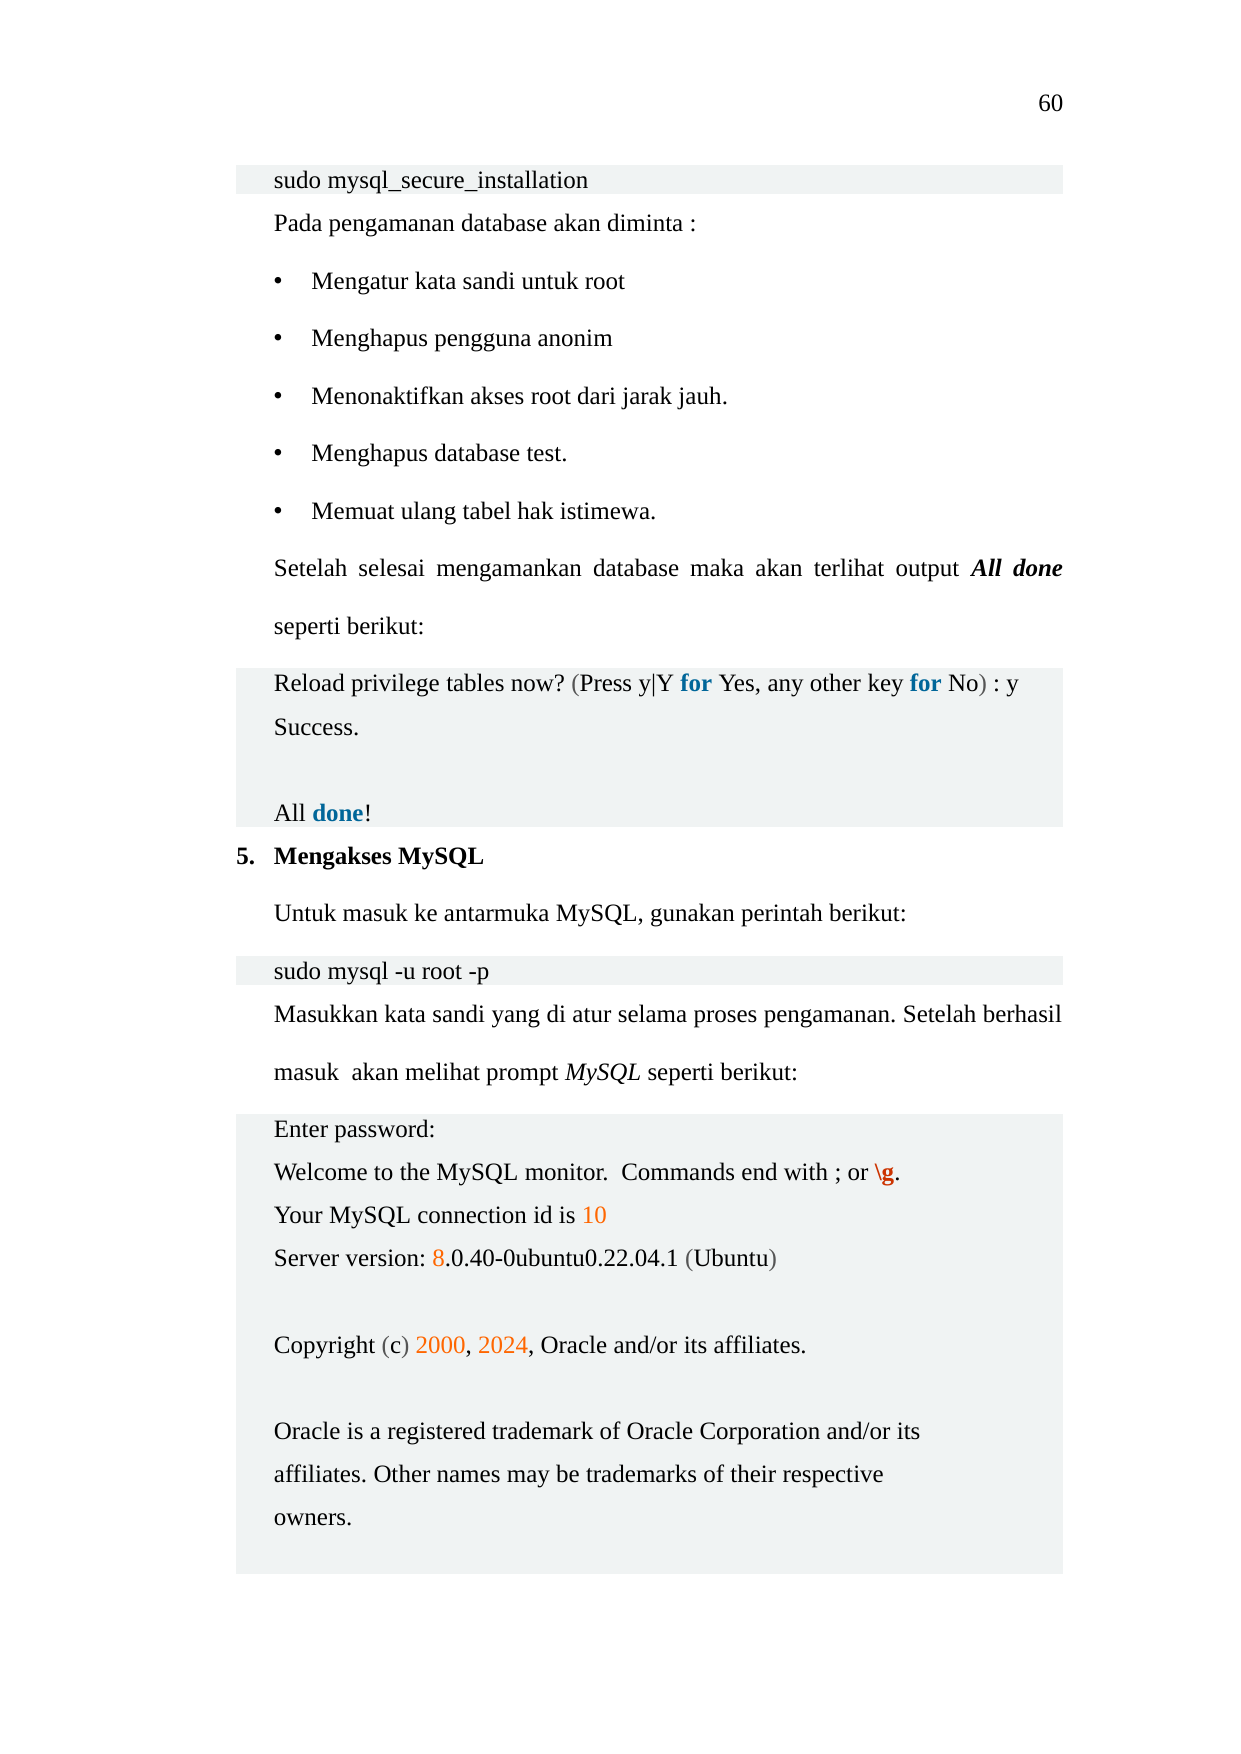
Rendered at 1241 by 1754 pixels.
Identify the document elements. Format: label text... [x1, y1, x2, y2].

list Success. [236, 712, 1063, 740]
list Untuk masuk ke antarmuka MySQL, gunakan perintah berikut: [236, 898, 1063, 927]
list Oracle is a registered trademark of Oracle Corporation and/or its [236, 1416, 1063, 1445]
list Copyright (c) 2000, 2024, Oracle and/or its affiliates. [236, 1330, 1063, 1358]
list sudo mysql -u root -p [236, 956, 1063, 985]
list owners. [236, 1502, 1063, 1531]
list Menghapus database test. [274, 438, 1063, 467]
list Menghapus pengguna anonim [274, 323, 1063, 352]
list Reload privilege tables now? (Press y|Y for Yes, any other key for No) : y [236, 668, 1063, 697]
list Memuat ulang tabel hak istimewa. [274, 496, 1063, 525]
list Mengakses MySQL [236, 841, 1063, 870]
list Your MySQL connection id is 10 [236, 1200, 1063, 1229]
list Enter password: [236, 1114, 1063, 1143]
list affiliates. Other names may be trademarks of their respective [236, 1459, 1063, 1488]
list Masukkan kata sandi yang di atur selama proses pengamanan. Setelah berhasil masuk akan melihat prompt MySQL seperti berikut: [236, 999, 1063, 1085]
list Setelah selesai mengamankan database maka akan terlihat output All done seperti berikut: [236, 553, 1063, 640]
list Menonaktifkan akses root dari jarak jauh. [274, 381, 1063, 410]
list Mengatur kata sandi untuk root [274, 266, 1063, 295]
list sudo mysql_secure_installation [236, 165, 1063, 194]
list Pada pengamanan database akan diminta : [236, 208, 1063, 237]
list All done! [236, 798, 1063, 827]
list Welcome to the MySQL monitor. Commands end with ; or \g. [236, 1157, 1063, 1186]
list Server version: 8.0.40-0ubuntu0.22.04.1 (Ubuntu) [236, 1243, 1063, 1272]
